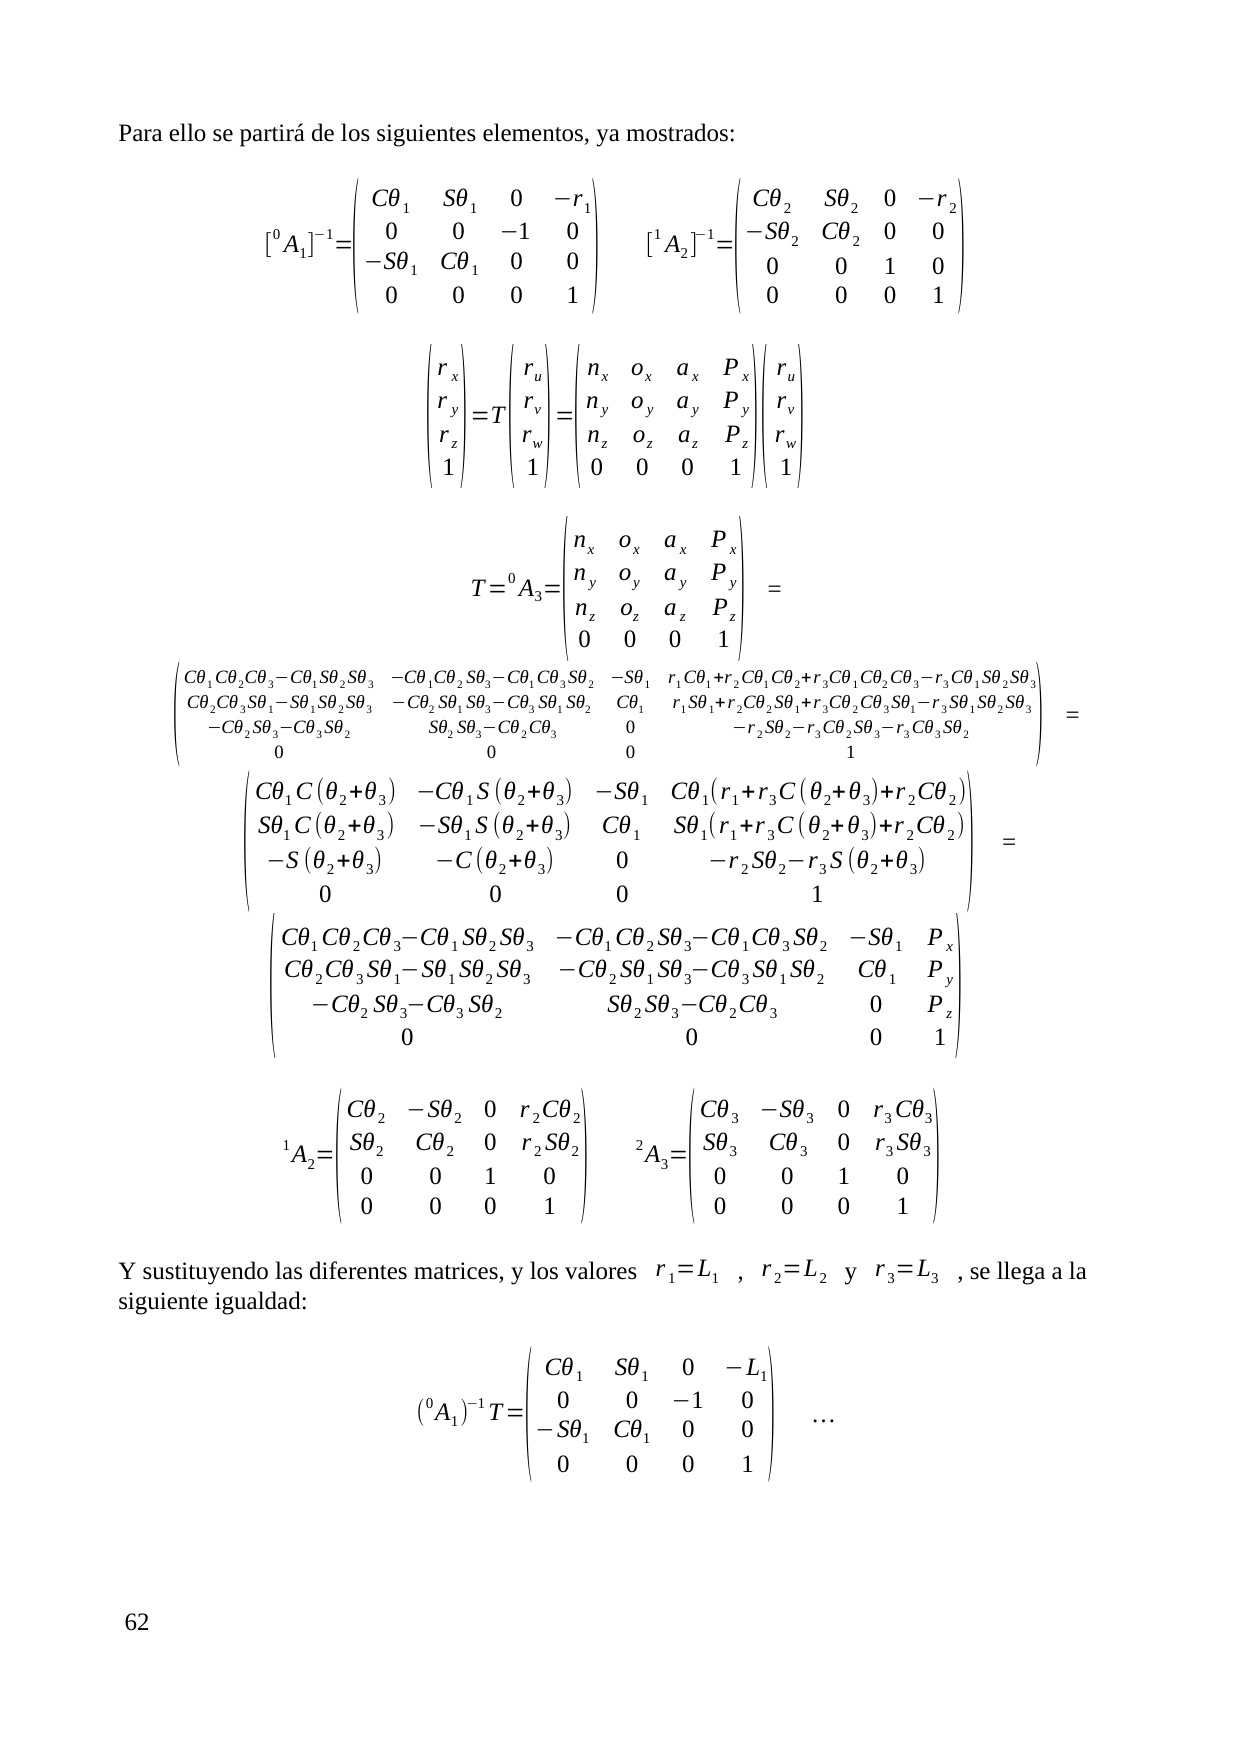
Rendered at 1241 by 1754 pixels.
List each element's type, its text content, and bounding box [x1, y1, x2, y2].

text Para ello se partirá de los siguientes elementos, ya mostrados: [118, 118, 1122, 147]
text = [118, 660, 1122, 768]
text = [118, 517, 1122, 660]
text … [118, 1344, 1122, 1483]
text = [118, 768, 1122, 914]
text Y sustituyendo las diferentes matrices, y los valores,y, se llega a la siguiente igualdad: [118, 1255, 1122, 1315]
